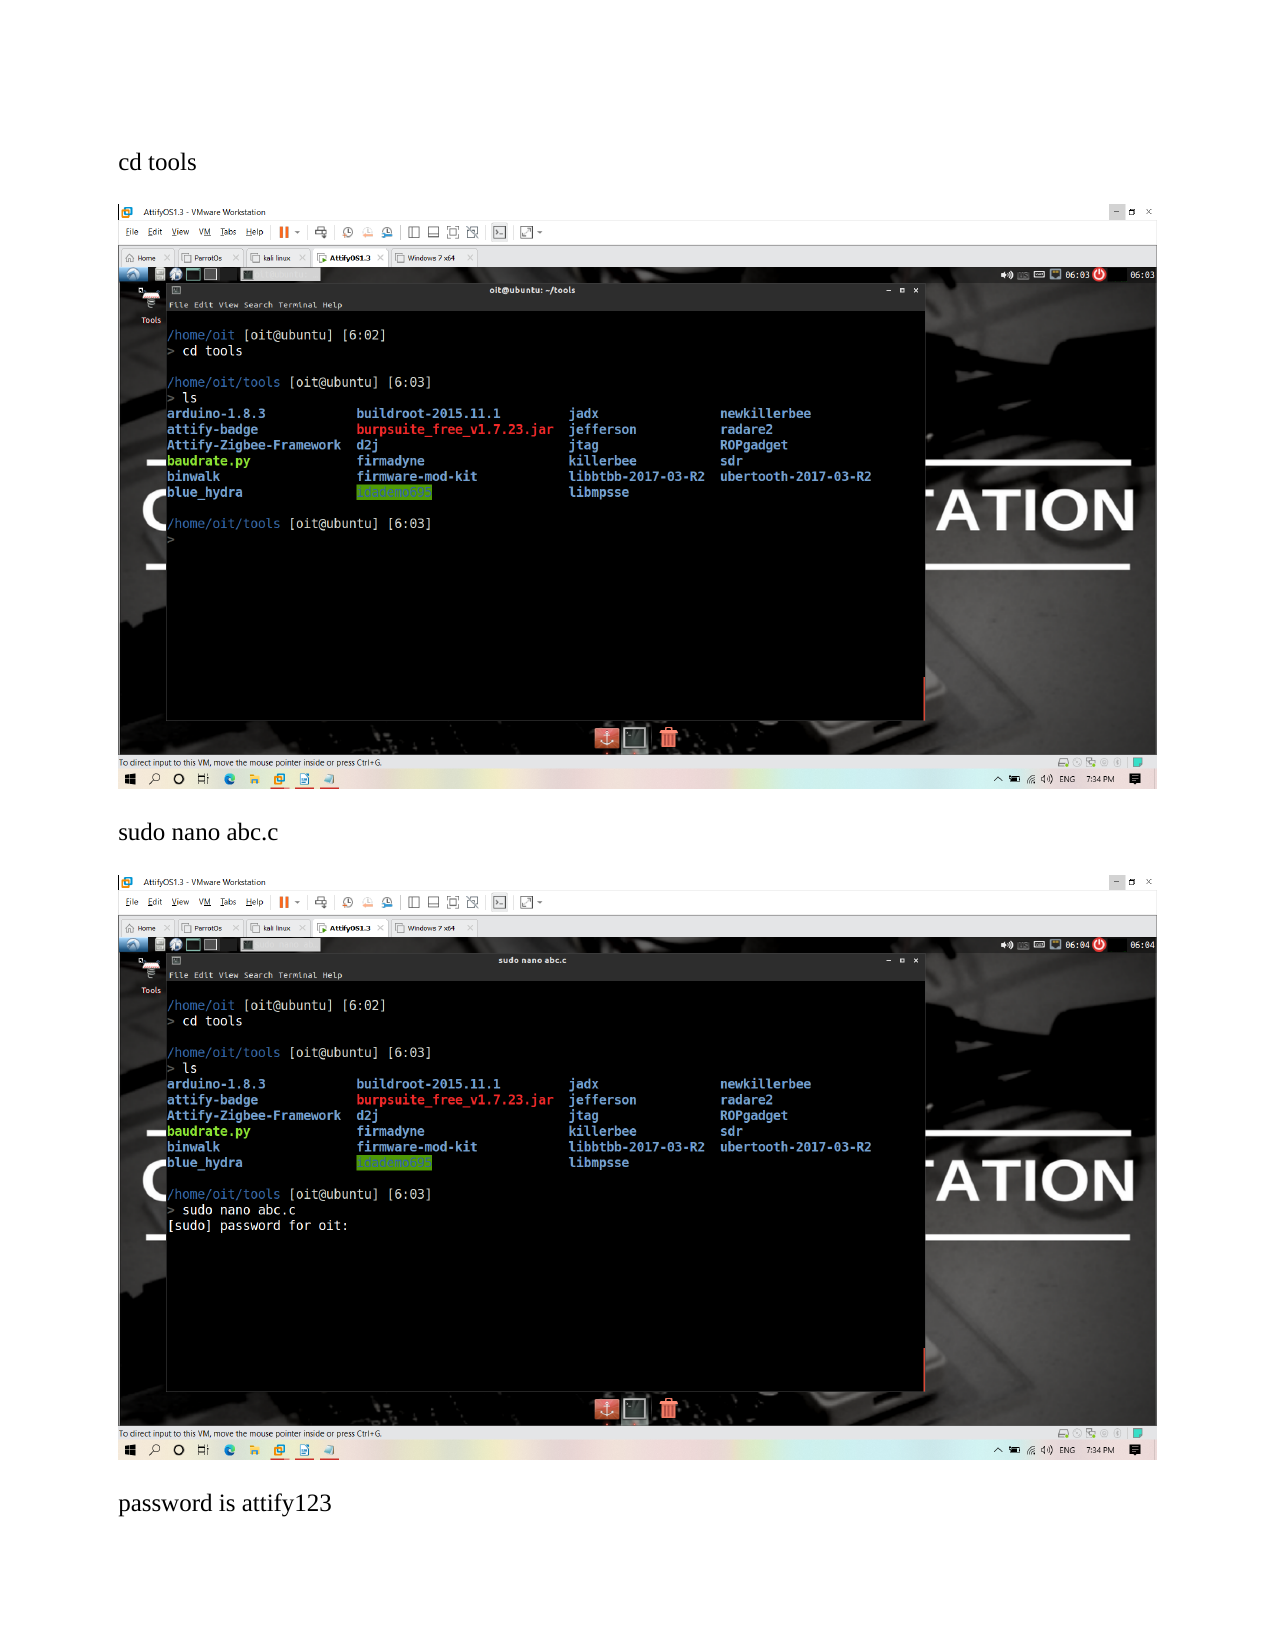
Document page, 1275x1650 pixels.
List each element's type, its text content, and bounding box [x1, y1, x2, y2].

text password is attify123 [118, 1488, 1157, 1517]
picture [118, 875, 1157, 1460]
text cd tools [118, 147, 1157, 176]
text sudo nano abc.c [118, 817, 1157, 846]
picture [118, 204, 1157, 789]
